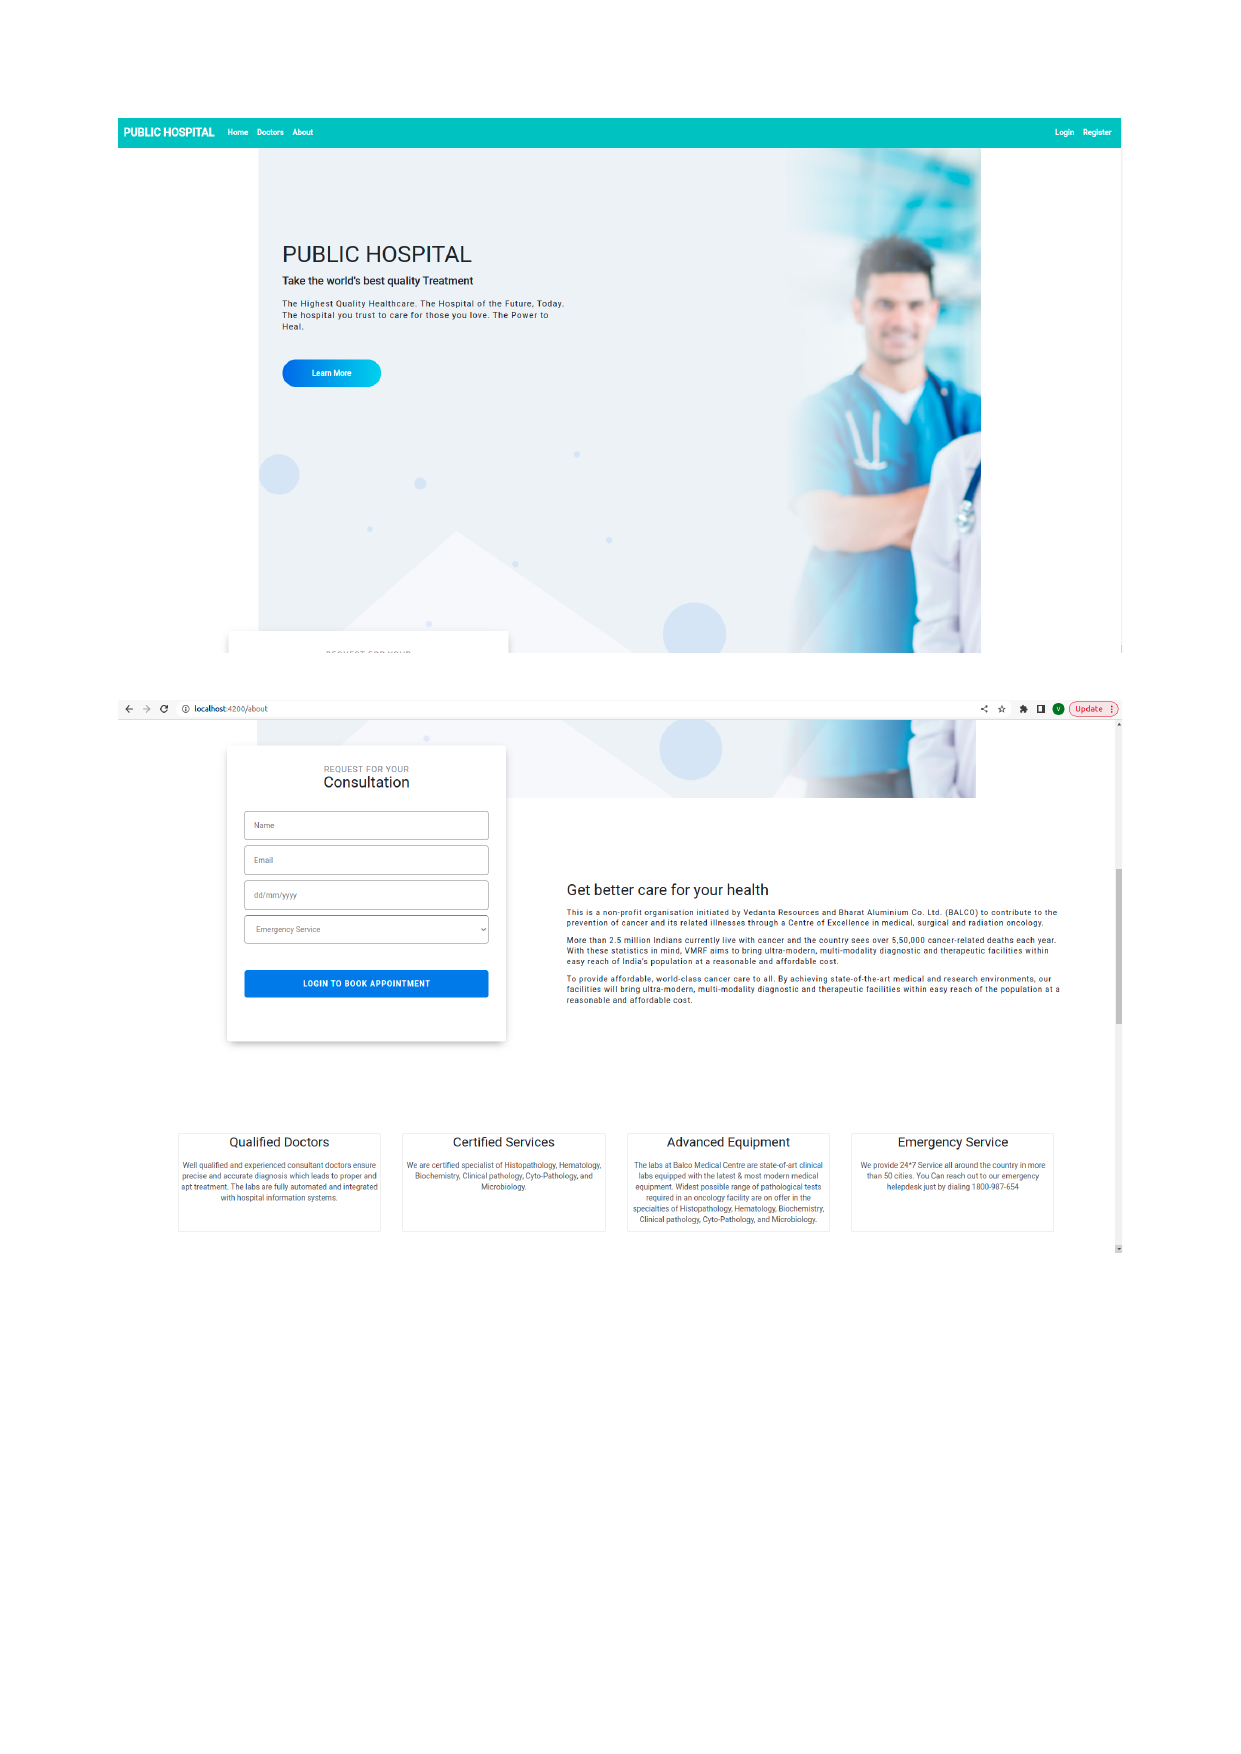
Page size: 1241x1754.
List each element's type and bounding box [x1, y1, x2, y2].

picture [118, 700, 1123, 1253]
picture [118, 118, 1123, 653]
